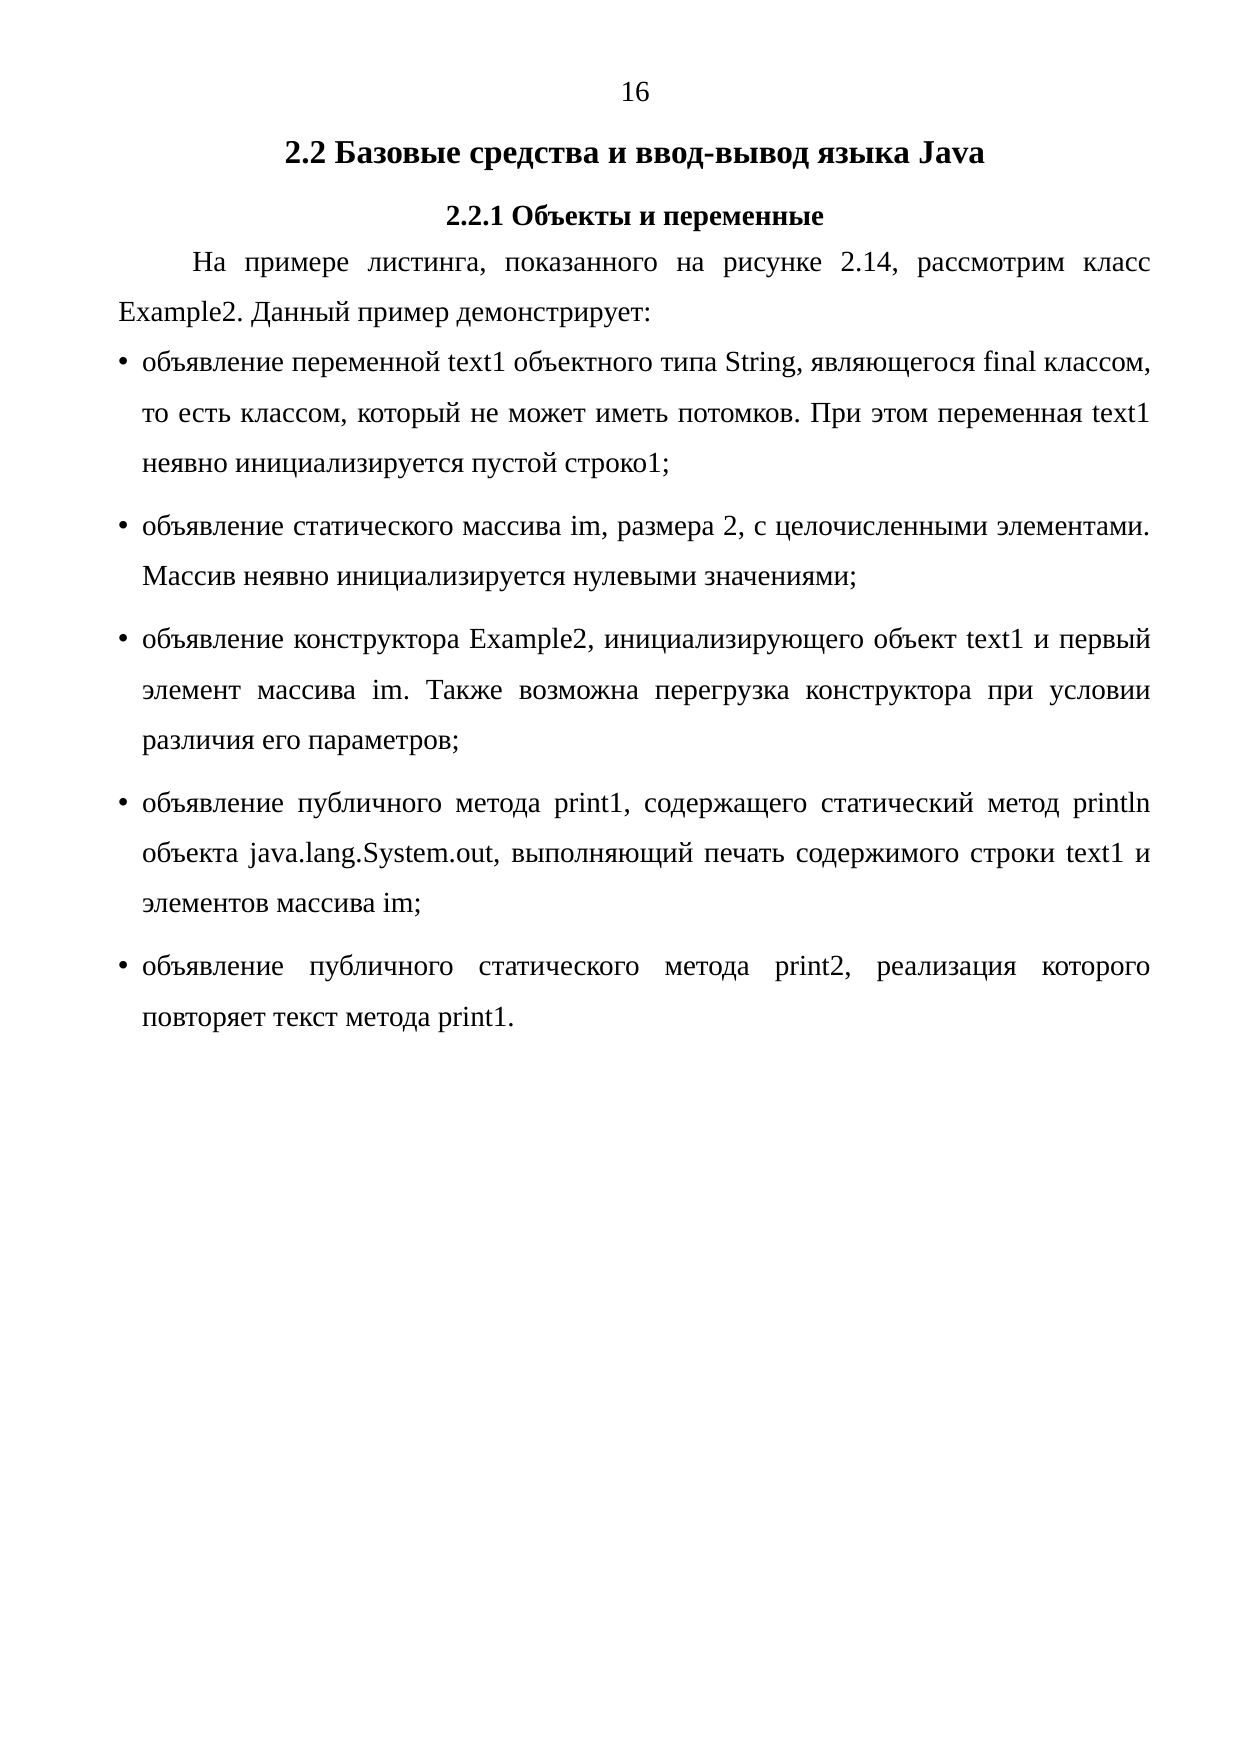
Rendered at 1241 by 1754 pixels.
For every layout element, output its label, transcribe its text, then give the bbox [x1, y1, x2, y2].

list объявление переменной text1 объектного типа String, являющегося final классом, то есть классом, который не может иметь потомков. При этом переменная text1 неявно инициализируется пустой строко1; [118, 344, 1152, 479]
subtitle 2.2 Базовые средства и ввод-вывод языка Java [118, 132, 1152, 171]
text На примере листинга, показанного на рисунке 2.14, рассмотрим класс Example2. Данный пример демонстрирует: [118, 244, 1152, 328]
subtitle 2.2.1 Объекты и переменные [118, 198, 1152, 231]
list объявление публичного статического метода print2, реализация которого повторяет текст метода print1. [118, 948, 1152, 1032]
list объявление публичного метода print1, содержащего статический метод println объекта java.lang.System.out, выполняющий печать содержимого строки text1 и элементов массива im; [118, 785, 1152, 919]
list объявление конструктора Example2, инициализирующего объект text1 и первый элемент массива im. Также возможна перегрузка конструктора при условии различия его параметров; [118, 621, 1152, 756]
list объявление статического массива im, размера 2, с целочисленными элементами. Массив неявно инициализируется нулевыми значениями; [118, 508, 1152, 592]
